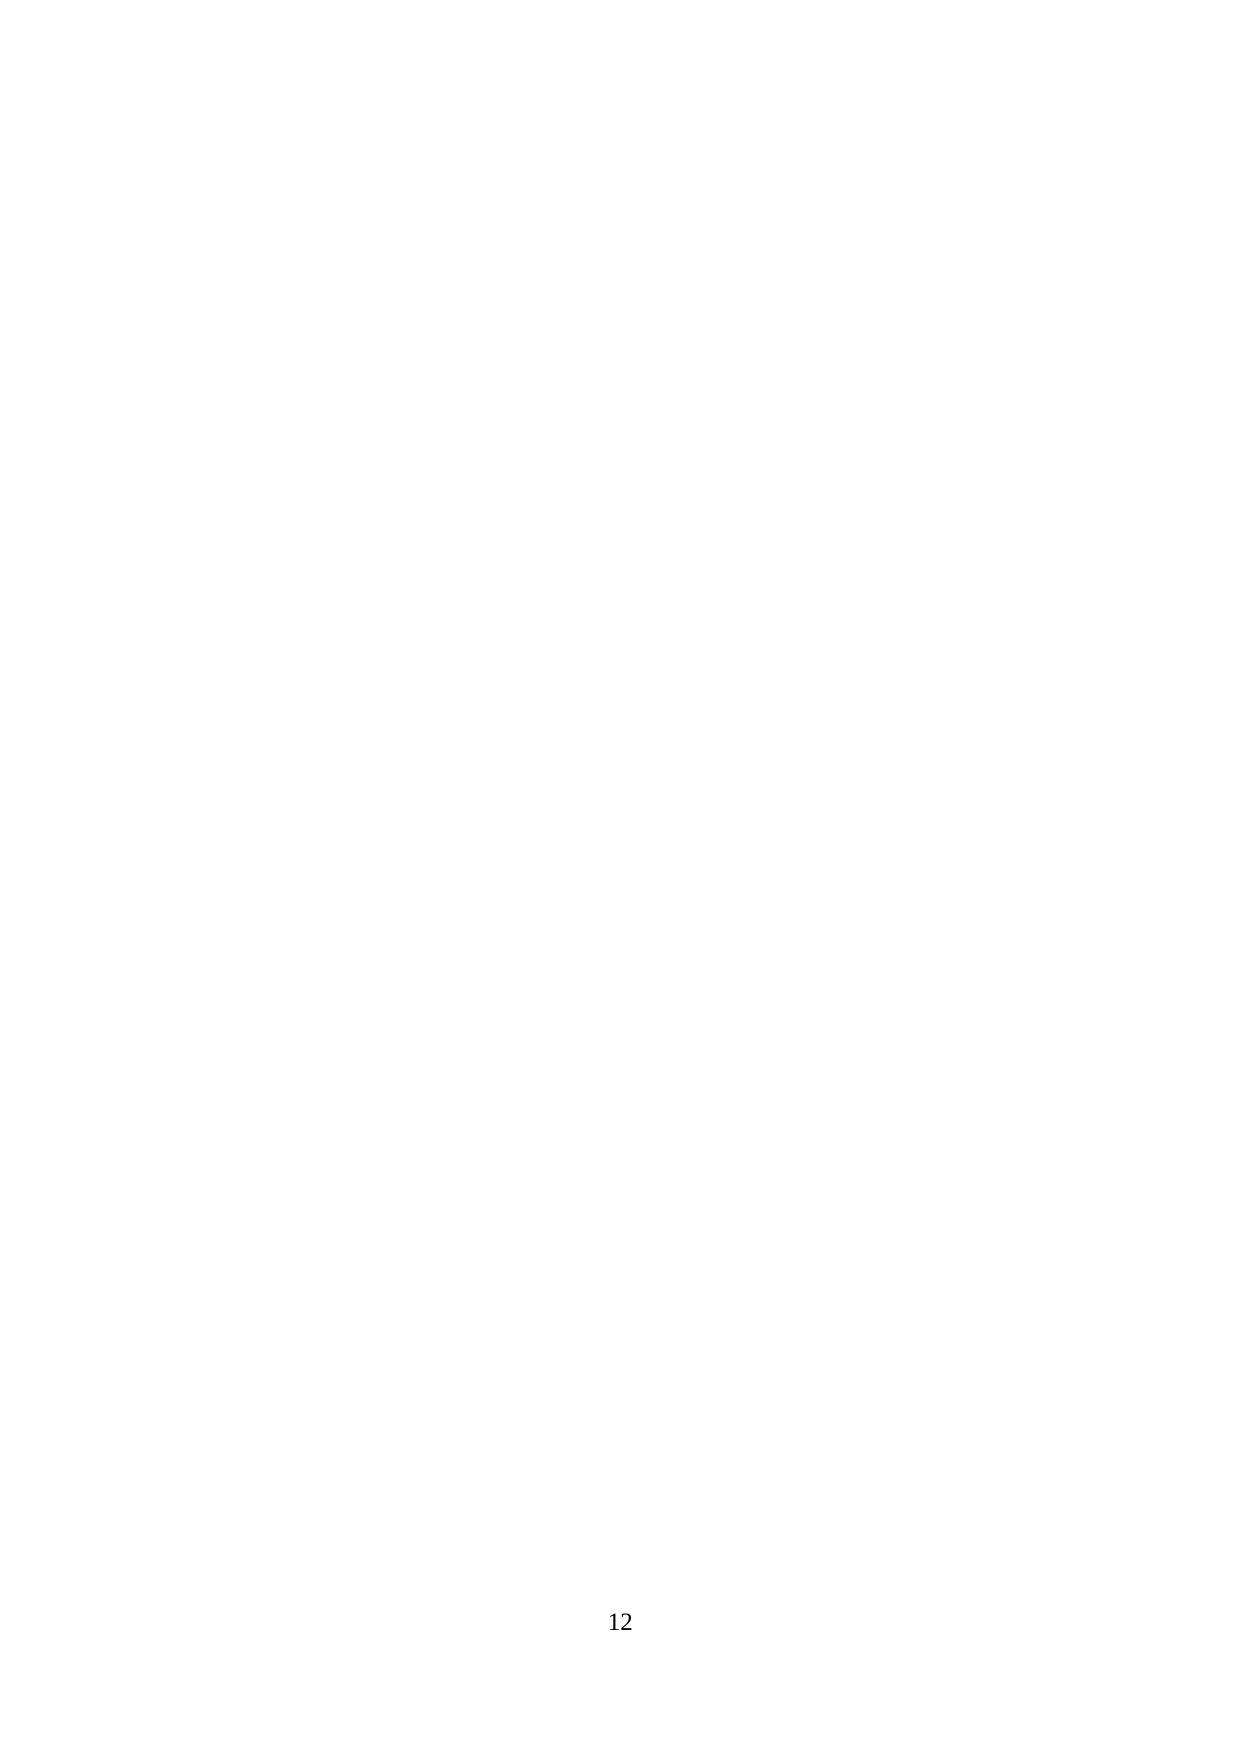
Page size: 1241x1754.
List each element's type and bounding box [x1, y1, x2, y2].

table_cell [118, 147, 1122, 176]
table_header [620, 118, 1122, 147]
table_header [118, 118, 620, 147]
